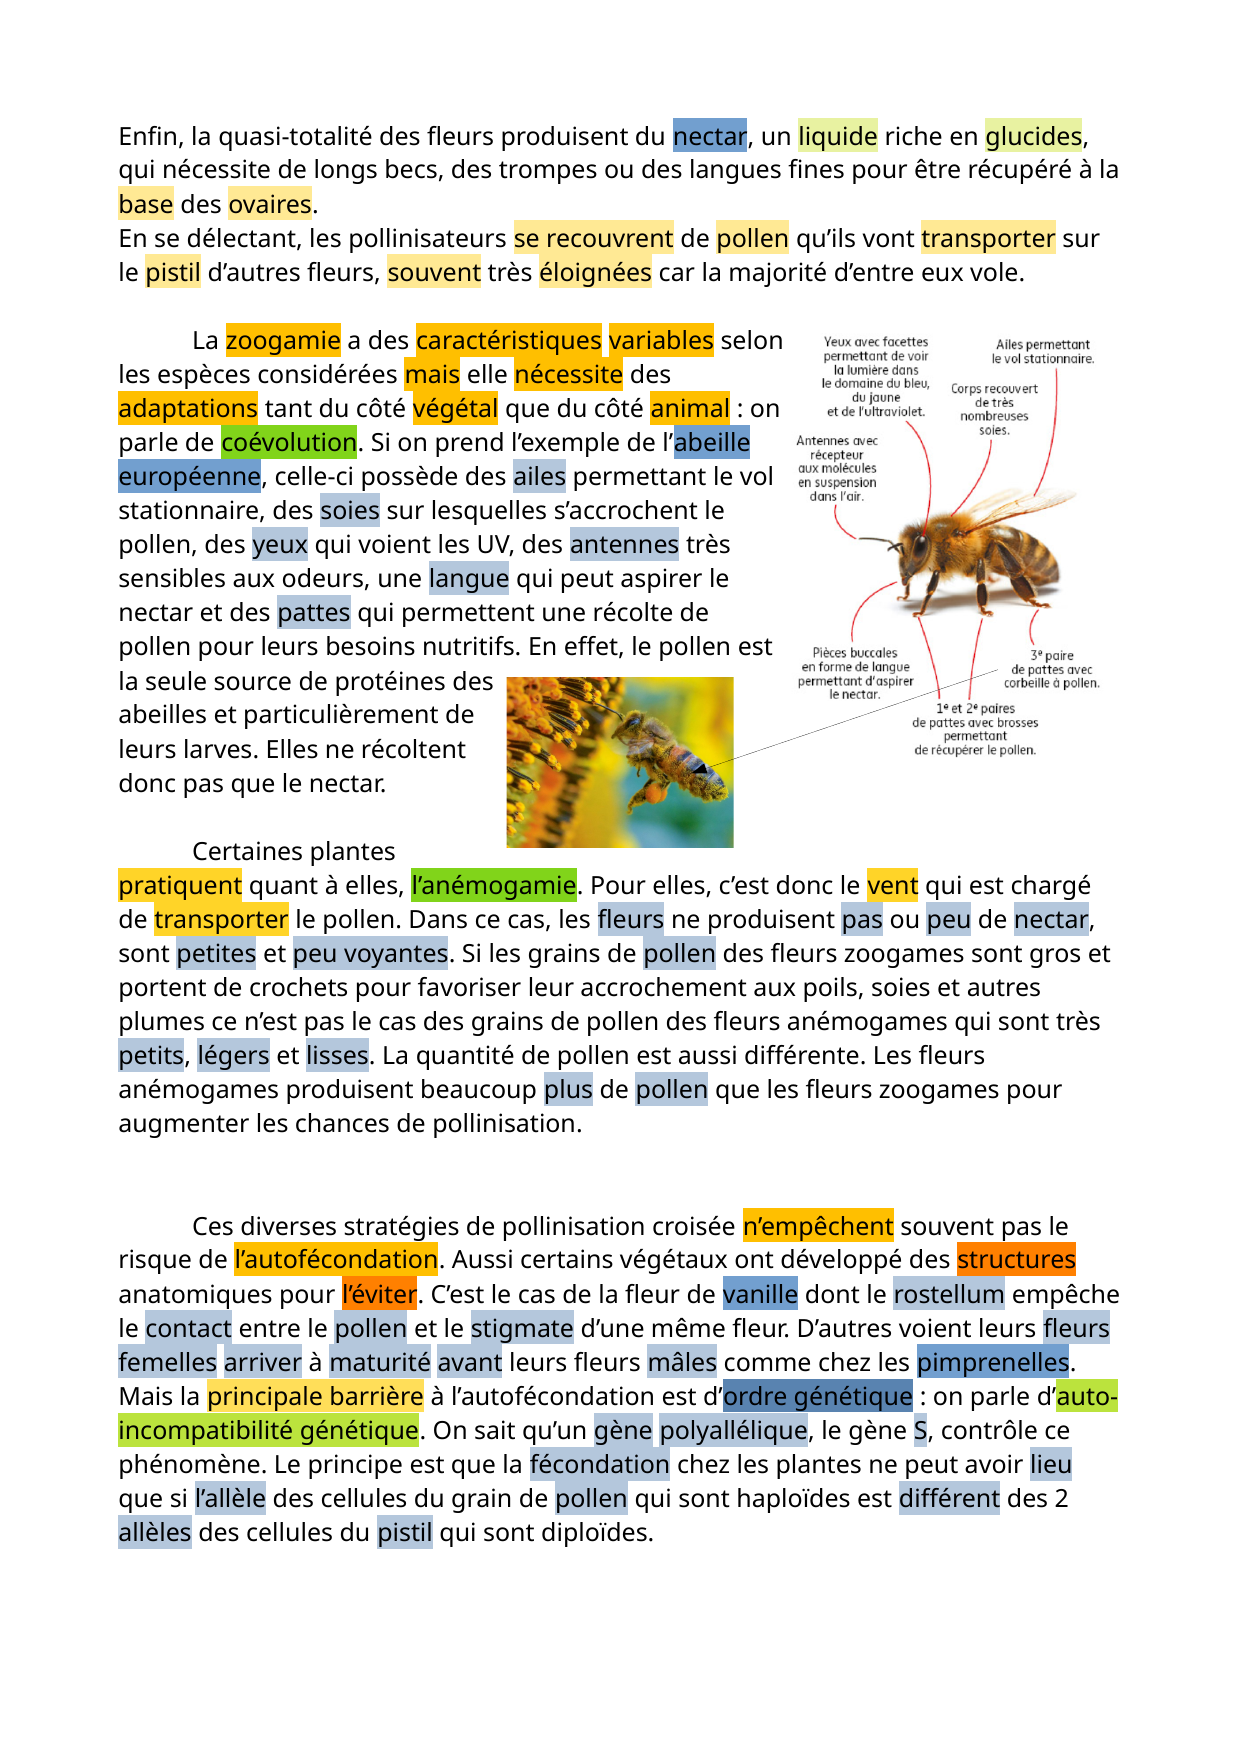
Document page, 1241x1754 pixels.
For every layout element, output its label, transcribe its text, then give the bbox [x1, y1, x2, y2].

text La zoogamie a des caractéristiques variables selon les espèces considérées mais elle nécessite des adaptations tant du côté végétal que du côté animal : on parle de coévolution. Si on prend l’exemple de l’abeille européenne, celle-ci possède des ailes permettant le vol stationnaire, des soies sur lesquelles s’accrochent le pollen, des yeux qui voient les UV, des antennes très sensibles aux odeurs, une langue qui peut aspirer le nectar et des pattes qui permettent une récolte de pollen pour leurs besoins nutritifs. En effet, le pollen est la seule source de protéines des abeilles et particulièrement de leurs larves. Elles ne récoltent donc pas que le nectar. [118, 322, 1122, 799]
picture [506, 677, 734, 848]
text Ces diverses stratégies de pollinisation croisée n’empêchent souvent pas le risque de l’autofécondation. Aussi certains végétaux ont développé des structures anatomiques pour l’éviter. C’est le cas de la fleur de vanille dont le rostellum empêche le contact entre le pollen et le stigmate d’une même fleur. D’autres voient leurs fleurs femelles arriver à maturité avant leurs fleurs mâles comme chez les pimprenelles. Mais la principale barrière à l’autofécondation est d’ordre génétique : on parle d’auto-incompatibilité génétique. On sait qu’un gène polyallélique, le gène S, contrôle ce phénomène. Le principe est que la fécondation chez les plantes ne peut avoir lieu que si l’allèle des cellules du grain de pollen qui sont haploïdes est différent des 2 allèles des cellules du pistil qui sont diploïdes. [118, 1208, 1122, 1549]
text Enfin, la quasi-totalité des fleurs produisent du nectar, un liquide riche en glucides, qui nécessite de longs becs, des trompes ou des langues fines pour être récupéré à la base des ovaires. [118, 118, 1122, 220]
text Certaines plantes pratiquent quant à elles, l’anémogamie. Pour elles, c’est donc le vent qui est chargé de transporter le pollen. Dans ce cas, les fleurs ne produisent pas ou peu de nectar, sont petites et peu voyantes. Si les grains de pollen des fleurs zoogames sont gros et portent de crochets pour favoriser leur accrochement aux poils, soies et autres plumes ce n’est pas le cas des grains de pollen des fleurs anémogames qui sont très petits, légers et lisses. La quantité de pollen est aussi différente. Les fleurs anémogames produisent beaucoup plus de pollen que les fleurs zoogames pour augmenter les chances de pollinisation. [118, 833, 1122, 1140]
text En se délectant, les pollinisateurs se recouvrent de pollen qu’ils vont transporter sur le pistil d’autres fleurs, souvent très éloignées car la majorité d’entre eux vole. [118, 220, 1122, 288]
picture [784, 324, 1119, 761]
